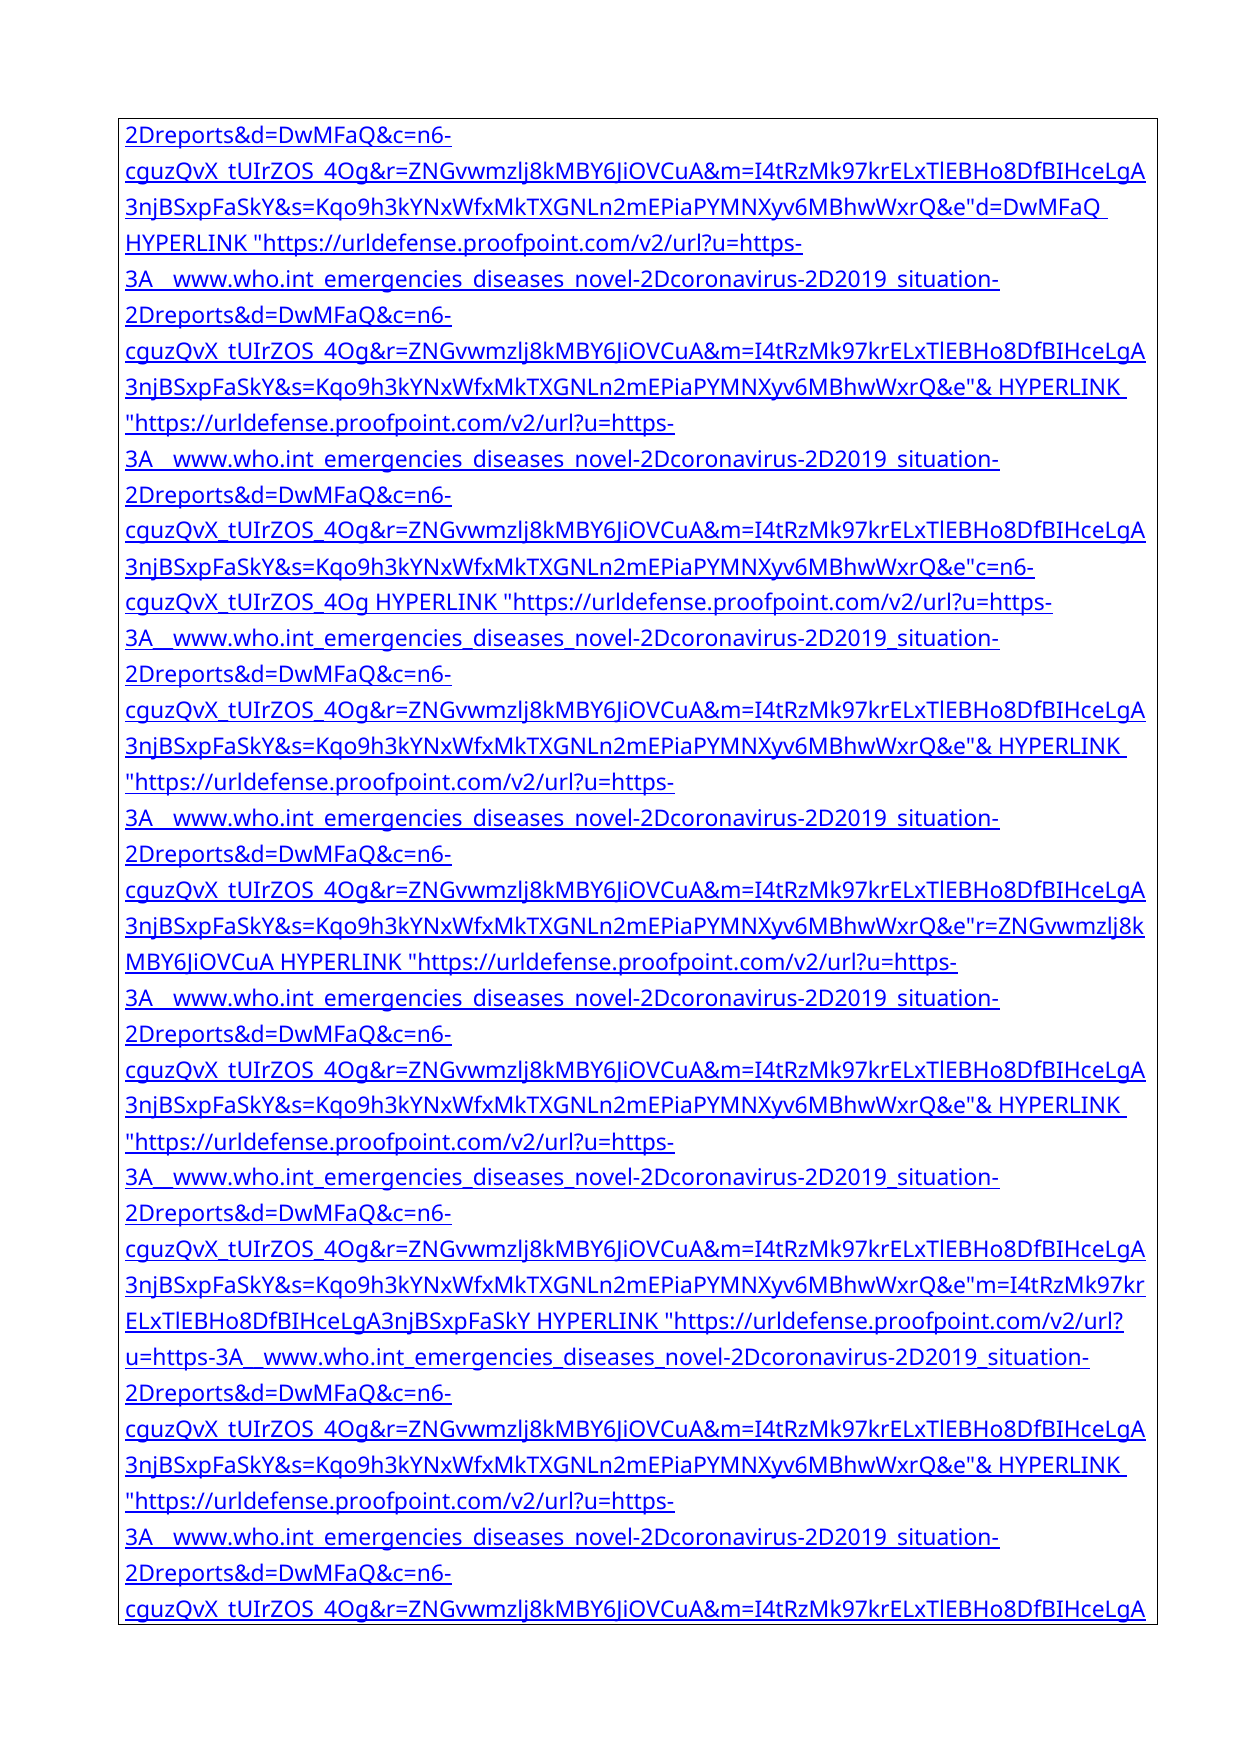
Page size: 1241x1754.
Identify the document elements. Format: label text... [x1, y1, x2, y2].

table_header 2Dreports&d=DwMFaQ&c=n6-cguzQvX_tUIrZOS_4Og&r=ZNGvwmzlj8kMBY6JiOVCuA&m=I4tRzMk97krELxTlEBHo8DfBIHceLgA3njBSxpFaSkY&s=Kqo9h3kYNxWfxMkTXGNLn2mEPiaPYMNXyv6MBhwWxrQ&e"d=DwMFaQ HYPERLINK "https://urldefense.proofpoint.com/v2/url?u=https-3A__www.who.int_emergencies_diseases_novel-2Dcoronavirus-2D2019_situation-2Dreports&d=DwMFaQ&c=n6-cguzQvX_tUIrZOS_4Og&r=ZNGvwmzlj8kMBY6JiOVCuA&m=I4tRzMk97krELxTlEBHo8DfBIHceLgA3njBSxpFaSkY&s=Kqo9h3kYNxWfxMkTXGNLn2mEPiaPYMNXyv6MBhwWxrQ&e"& HYPERLINK "https://urldefense.proofpoint.com/v2/url?u=https-3A__www.who.int_emergencies_diseases_novel-2Dcoronavirus-2D2019_situation-2Dreports&d=DwMFaQ&c=n6-cguzQvX_tUIrZOS_4Og&r=ZNGvwmzlj8kMBY6JiOVCuA&m=I4tRzMk97krELxTlEBHo8DfBIHceLgA3njBSxpFaSkY&s=Kqo9h3kYNxWfxMkTXGNLn2mEPiaPYMNXyv6MBhwWxrQ&e"c=n6-cguzQvX_tUIrZOS_4Og HYPERLINK "https://urldefense.proofpoint.com/v2/url?u=https-3A__www.who.int_emergencies_diseases_novel-2Dcoronavirus-2D2019_situation-2Dreports&d=DwMFaQ&c=n6-cguzQvX_tUIrZOS_4Og&r=ZNGvwmzlj8kMBY6JiOVCuA&m=I4tRzMk97krELxTlEBHo8DfBIHceLgA3njBSxpFaSkY&s=Kqo9h3kYNxWfxMkTXGNLn2mEPiaPYMNXyv6MBhwWxrQ&e"& HYPERLINK "https://urldefense.proofpoint.com/v2/url?u=https-3A__www.who.int_emergencies_diseases_novel-2Dcoronavirus-2D2019_situation-2Dreports&d=DwMFaQ&c=n6-cguzQvX_tUIrZOS_4Og&r=ZNGvwmzlj8kMBY6JiOVCuA&m=I4tRzMk97krELxTlEBHo8DfBIHceLgA3njBSxpFaSkY&s=Kqo9h3kYNxWfxMkTXGNLn2mEPiaPYMNXyv6MBhwWxrQ&e"r=ZNGvwmzlj8kMBY6JiOVCuA HYPERLINK "https://urldefense.proofpoint.com/v2/url?u=https-3A__www.who.int_emergencies_diseases_novel-2Dcoronavirus-2D2019_situation-2Dreports&d=DwMFaQ&c=n6-cguzQvX_tUIrZOS_4Og&r=ZNGvwmzlj8kMBY6JiOVCuA&m=I4tRzMk97krELxTlEBHo8DfBIHceLgA3njBSxpFaSkY&s=Kqo9h3kYNxWfxMkTXGNLn2mEPiaPYMNXyv6MBhwWxrQ&e"& HYPERLINK "https://urldefense.proofpoint.com/v2/url?u=https-3A__www.who.int_emergencies_diseases_novel-2Dcoronavirus-2D2019_situation-2Dreports&d=DwMFaQ&c=n6-cguzQvX_tUIrZOS_4Og&r=ZNGvwmzlj8kMBY6JiOVCuA&m=I4tRzMk97krELxTlEBHo8DfBIHceLgA3njBSxpFaSkY&s=Kqo9h3kYNxWfxMkTXGNLn2mEPiaPYMNXyv6MBhwWxrQ&e"m=I4tRzMk97krELxTlEBHo8DfBIHceLgA3njBSxpFaSkY HYPERLINK "https://urldefense.proofpoint.com/v2/url?u=https-3A__www.who.int_emergencies_diseases_novel-2Dcoronavirus-2D2019_situation-2Dreports&d=DwMFaQ&c=n6-cguzQvX_tUIrZOS_4Og&r=ZNGvwmzlj8kMBY6JiOVCuA&m=I4tRzMk97krELxTlEBHo8DfBIHceLgA3njBSxpFaSkY&s=Kqo9h3kYNxWfxMkTXGNLn2mEPiaPYMNXyv6MBhwWxrQ&e"& HYPERLINK "https://urldefense.proofpoint.com/v2/url?u=https-3A__www.who.int_emergencies_diseases_novel-2Dcoronavirus-2D2019_situation-2Dreports&d=DwMFaQ&c=n6-cguzQvX_tUIrZOS_4Og&r=ZNGvwmzlj8kMBY6JiOVCuA&m=I4tRzMk97krELxTlEBHo8DfBIHceLgA [119, 119, 1157, 1624]
